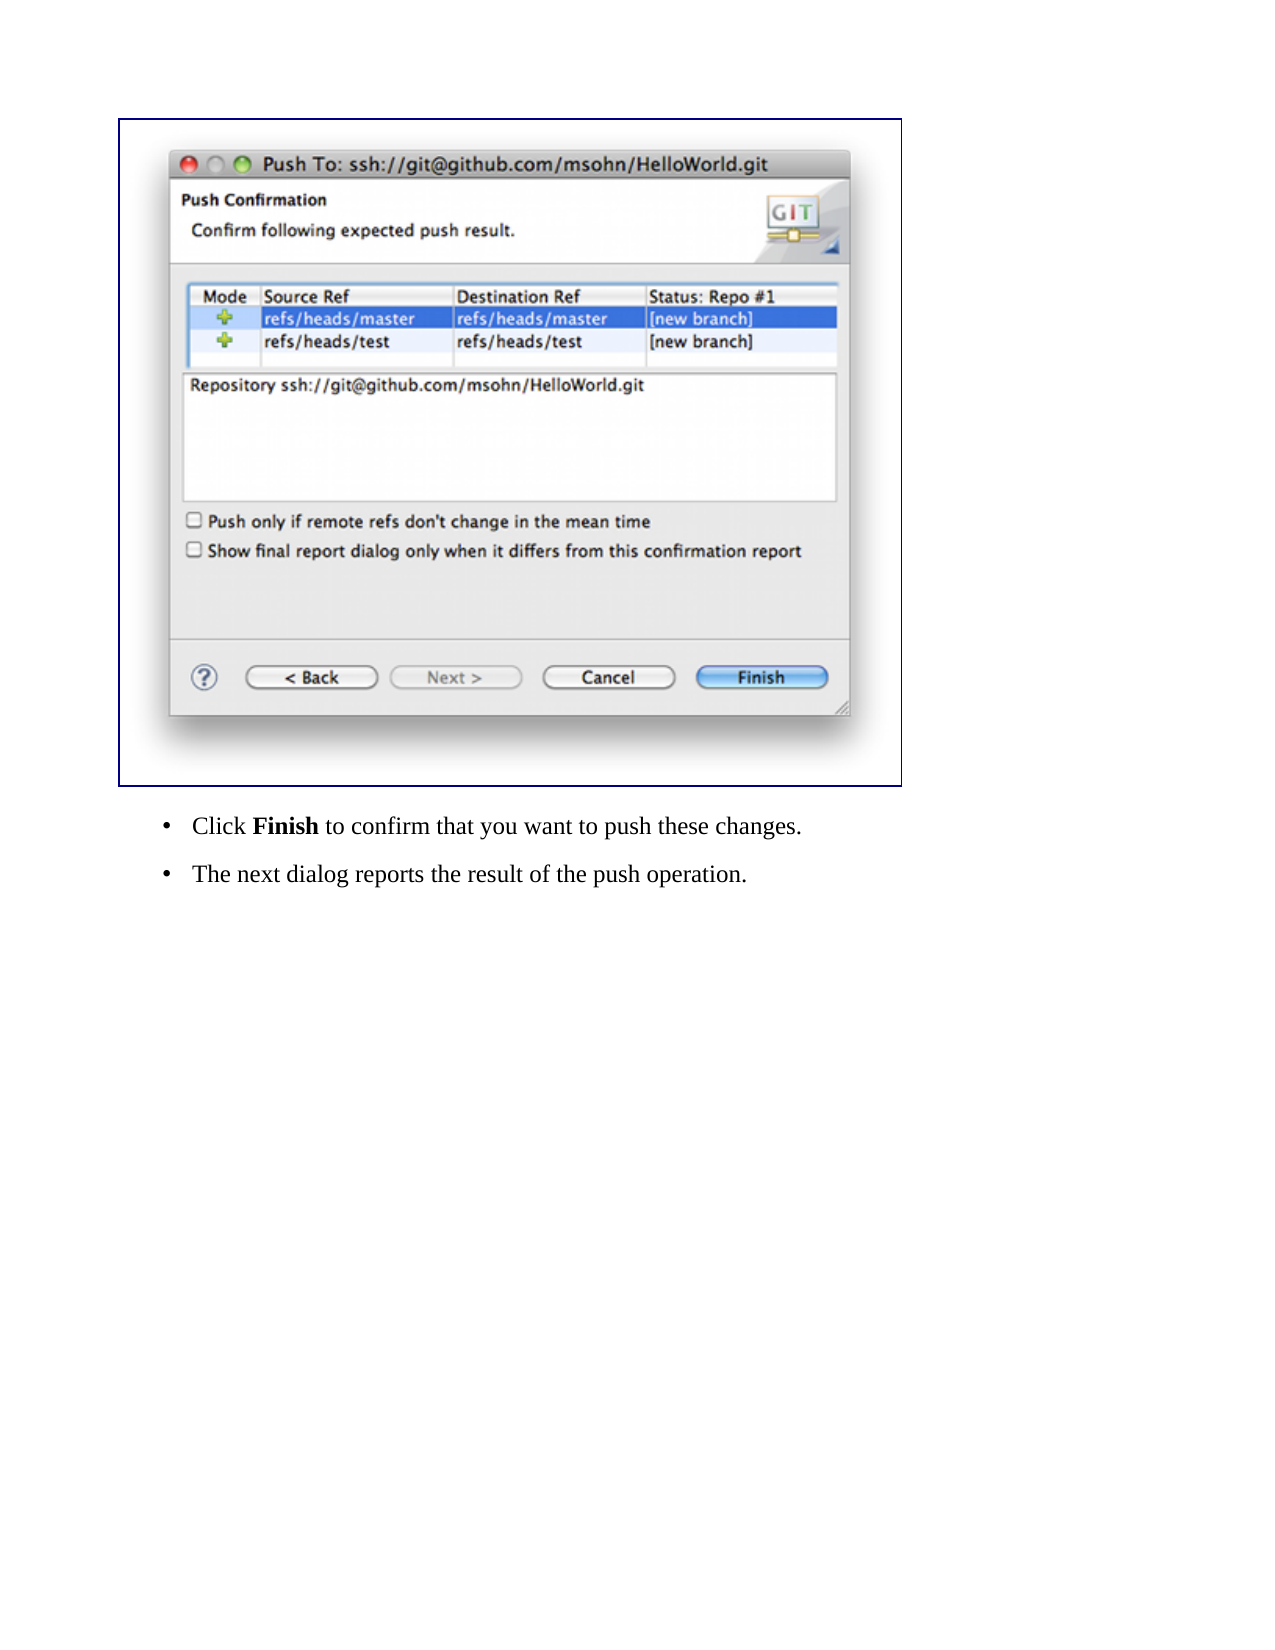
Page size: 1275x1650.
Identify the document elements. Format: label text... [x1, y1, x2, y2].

picture [120, 120, 901, 785]
list The next dialog reports the result of the push operation. [162, 859, 1157, 887]
list Click Finish to confirm that you want to push these changes. [162, 811, 1157, 840]
